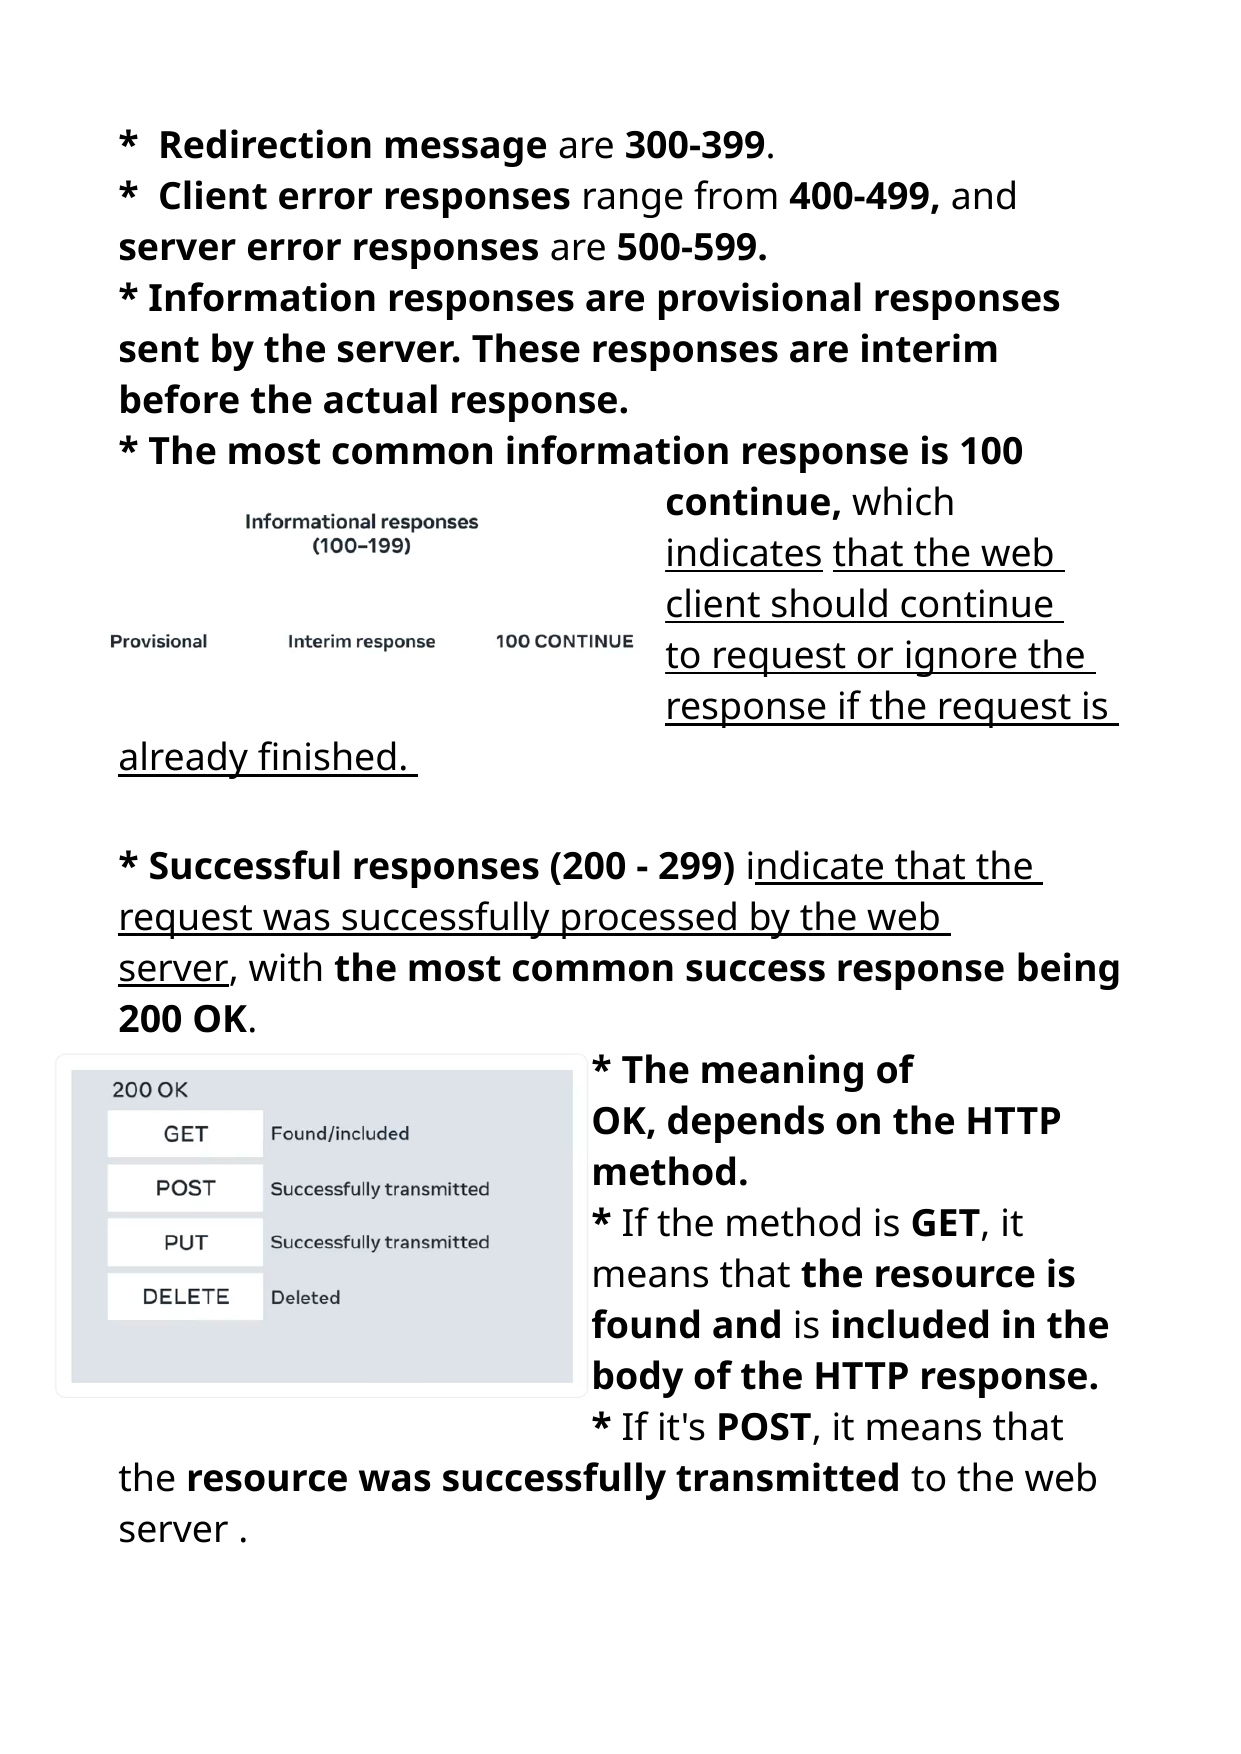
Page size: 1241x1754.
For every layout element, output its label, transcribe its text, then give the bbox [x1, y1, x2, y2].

text * If the method is GET, it means that the resource is found and is included in the body of the HTTP response. [592, 1196, 1122, 1401]
picture [73, 486, 665, 699]
picture [53, 1050, 592, 1403]
text * The meaning of OK, depends on the HTTP method. [118, 1043, 1122, 1196]
text * Information responses are provisional responses sent by the server. These responses are interim before the actual response. [118, 271, 1122, 424]
text * If it's POST, it means that the resource was successfully transmitted to the web server . [118, 1401, 1122, 1554]
text * Redirection message are 300-399. [118, 118, 1122, 169]
text * The most common information response is 100 continue, which indicates that the web client should continue to request or ignore the response if the request is already finished. [118, 424, 1122, 782]
text * Client error responses range from 400-499, and server error responses are 500-599. [118, 169, 1122, 271]
text * Successful responses (200 - 299) indicate that the request was successfully processed by the web server, with the most common success response being 200 OK. [118, 839, 1122, 1043]
